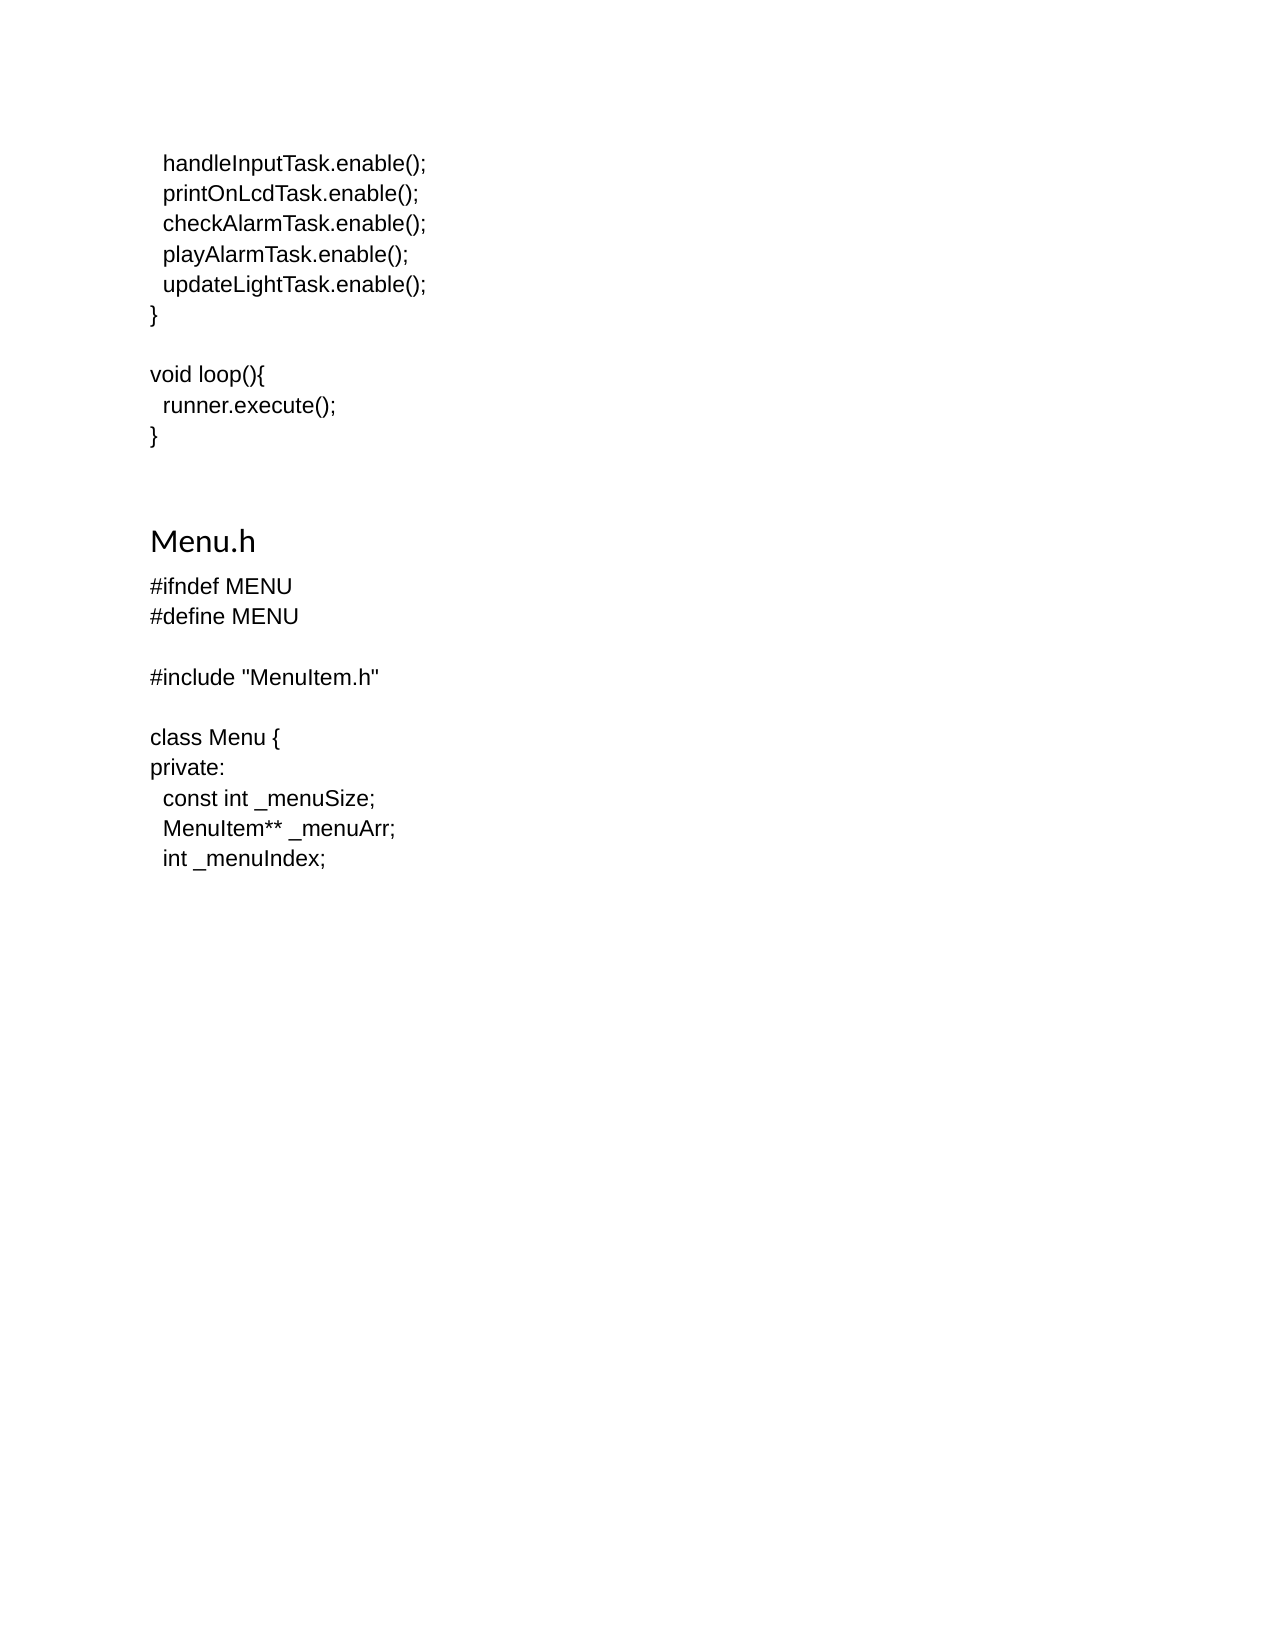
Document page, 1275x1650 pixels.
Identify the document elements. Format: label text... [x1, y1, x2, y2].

text runner.execute(); [150, 392, 1125, 418]
text #ifndef MENU [150, 573, 1125, 599]
text #include "MenuItem.h" [150, 664, 1125, 690]
text playAlarmTask.enable(); [150, 241, 1125, 267]
text private: [150, 754, 1125, 781]
text #define MENU [150, 603, 1125, 629]
text class Menu { [150, 724, 1125, 750]
text handleInputTask.enable(); [150, 150, 1125, 176]
text const int _menuSize; [150, 784, 1125, 811]
text MenuItem** _menuArr; [150, 815, 1125, 841]
text int _menuIndex; [150, 845, 1125, 871]
text printOnLcdTask.enable(); [150, 180, 1125, 207]
text updateLightTask.enable(); [150, 271, 1125, 297]
text checkAlarmTask.enable(); [150, 210, 1125, 237]
text } [150, 422, 1125, 448]
text void loop(){ [150, 361, 1125, 388]
subtitle Menu.h [150, 520, 1125, 561]
text } [150, 301, 1125, 327]
